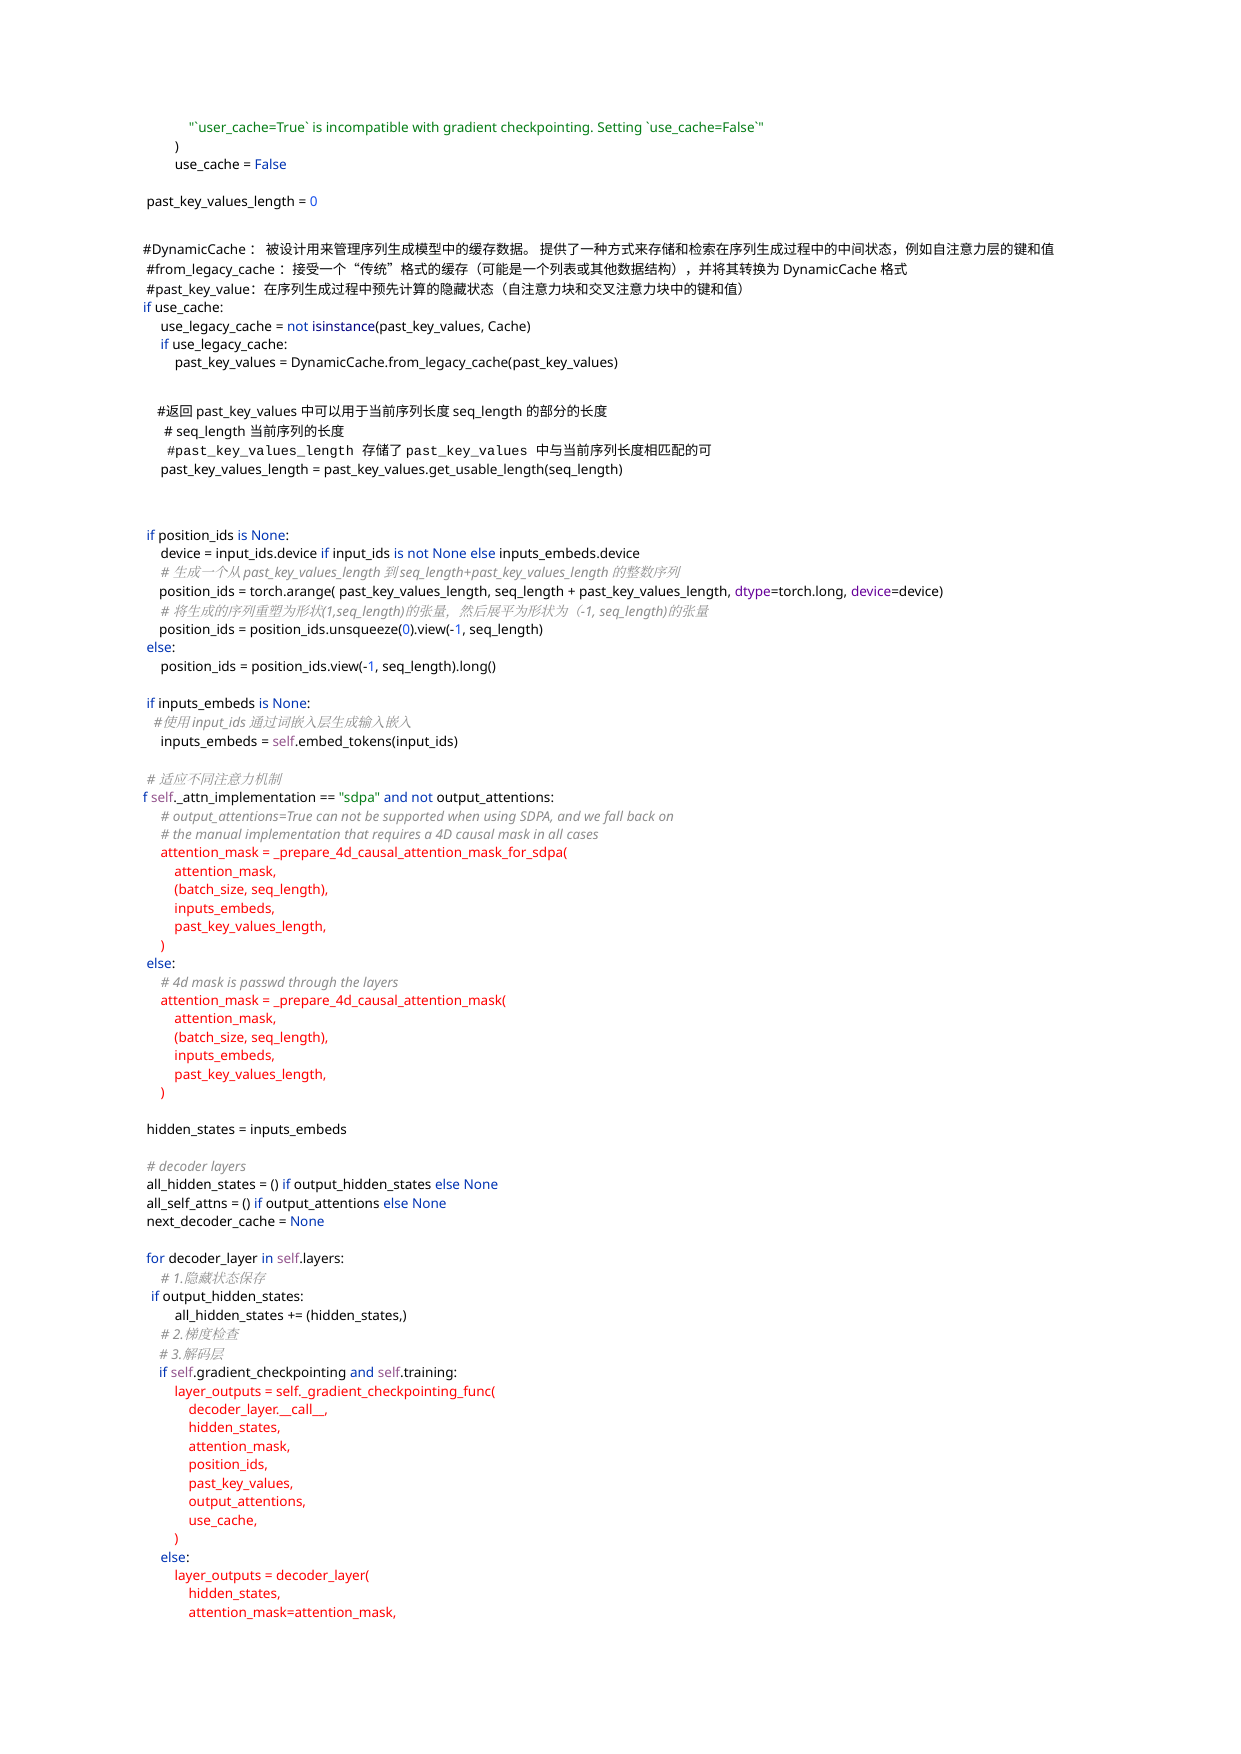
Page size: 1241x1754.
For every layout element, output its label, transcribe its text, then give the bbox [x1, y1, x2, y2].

text #from_legacy_cache ：接受一个“传统”格式的缓存（可能是一个列表或其他数据结构），并将其转换为 DynamicCache 格式 [118, 259, 1122, 278]
text #past_key_values_length 存储了 past_key_values 中与当前序列长度相匹配的可 [118, 440, 1122, 460]
text #返回 past_key_values 中可以用于当前序列长度 seq_length 的部分的长度 [118, 401, 1122, 420]
text # seq_length 当前序列的长度 [118, 420, 1122, 440]
text if position_ids is None: device = input_ids.device if input_ids is not None else inputs_embeds.device # 生成一个从past_key_values_length到seq_length+past_key_values_length的整数序列 position_ids = torch.arange( past_key_values_length, seq_length + past_key_values_length, dtype=torch.long, device=device) # 将生成的序列重塑为形状(1,seq_length)的张量，然后展平为形状为（-1, seq_length)的张量 position_ids = position_ids.unsqueeze(0).view(-1, seq_length) else: position_ids = position_ids.view(-1, seq_length).long() if inputs_embeds is None: [118, 507, 1122, 712]
text if use_cache: use_legacy_cache = not isinstance(past_key_values, Cache) if use_legacy_cache: past_key_values = DynamicCache.from_legacy_cache(past_key_values) [118, 298, 1122, 372]
text past_key_values_length = past_key_values.get_usable_length(seq_length) [118, 460, 1122, 507]
text #DynamicCache ： 被设计用来管理序列生成模型中的缓存数据。 提供了一种方式来存储和检索在序列生成过程中的中间状态，例如自注意力层的键和值 [118, 239, 1122, 259]
text #past_key_value：在序列生成过程中预先计算的隐藏状态（自注意力块和交叉注意力块中的键和值） [118, 278, 1122, 298]
text "`user_cache=True` is incompatible with gradient checkpointing. Setting `use_cache=False`" ) use_cache = False past_key_values_length = 0 [118, 118, 1122, 239]
text #使用input_ids通过词嵌入层生成输入嵌入 inputs_embeds = self.embed_tokens(input_ids) # 适应不同注意力机制 f self._attn_implementation == "sdpa" and not output_attentions: # output_attentions=True can not be supported when using SDPA, and we fall back on # the manual implementation that requires a 4D causal mask in all cases attention_mask = _prepare_4d_causal_attention_mask_for_sdpa( attention_mask, (batch_size, seq_length), inputs_embeds, past_key_values_length, ) else: # 4d mask is passwd through the layers attention_mask = _prepare_4d_causal_attention_mask( attention_mask, (batch_size, seq_length), inputs_embeds, past_key_values_length, ) hidden_states = inputs_embeds # decoder layers all_hidden_states = () if output_hidden_states else None all_self_attns = () if output_attentions else None next_decoder_cache = None for decoder_layer in self.layers: # 1.隐藏状态保存 if output_hidden_states: all_hidden_states += (hidden_states,) # 2.梯度检查 # 3.解码层 if self.gradient_checkpointing and self.training: layer_outputs = self._gradient_checkpointing_func( decoder_layer.__call__, hidden_states, attention_mask, position_ids, past_key_values, output_attentions, use_cache, ) else: layer_outputs = decoder_layer( hidden_states, attention_mask=attention_mask, [118, 712, 1122, 1621]
